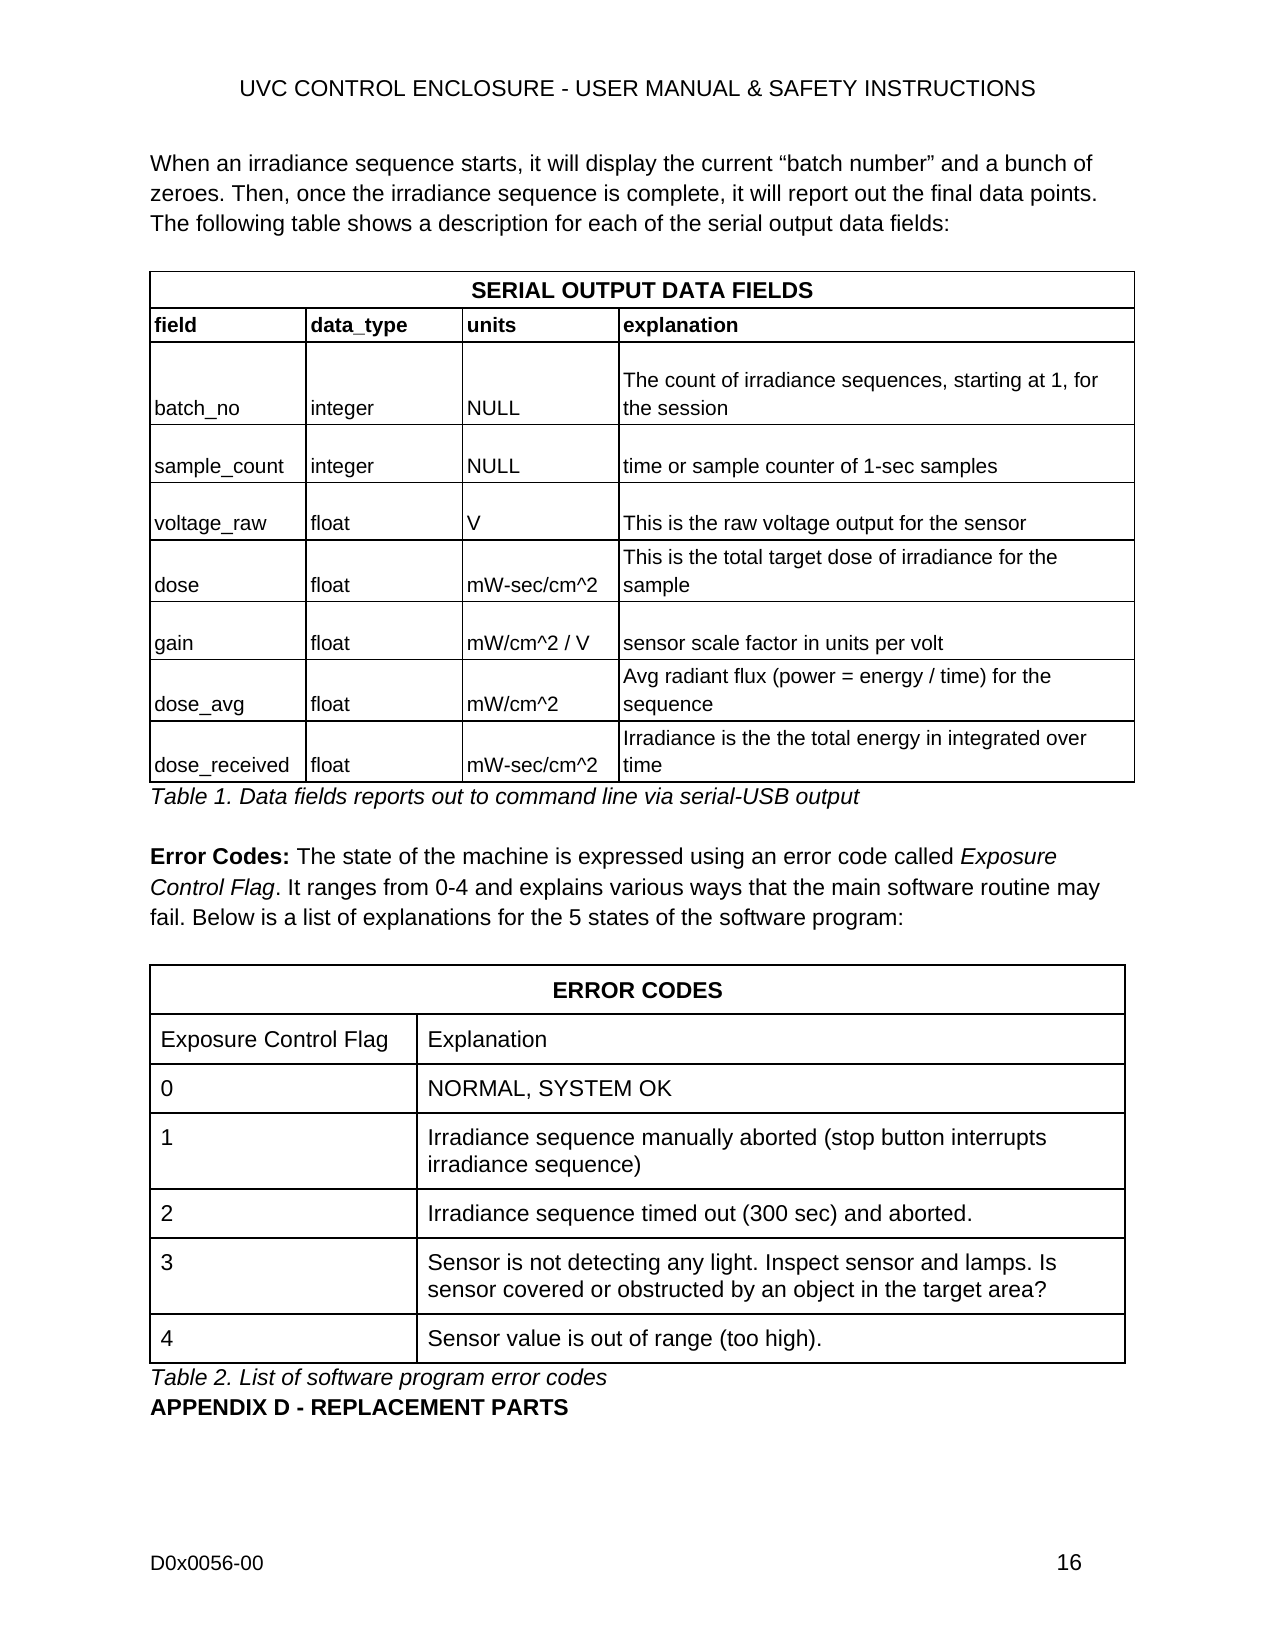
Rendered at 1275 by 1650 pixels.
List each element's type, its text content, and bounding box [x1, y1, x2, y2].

text Error Codes: The state of the machine is expressed using an error code called Exposure Control Flag. It ranges from 0-4 and explains various ways that the main software routine may fail. Below is a list of explanations for the 5 states of the software program: [150, 843, 1125, 930]
table_cell 4 [151, 1315, 416, 1362]
text APPENDIX D - REPLACEMENT PARTS [150, 1394, 1125, 1420]
table_cell V [463, 483, 618, 539]
table_cell NULL [463, 425, 618, 482]
table_cell float [307, 660, 462, 720]
table_cell Explanation [418, 1015, 1124, 1063]
table_cell float [307, 483, 462, 539]
table_cell mW/cm^2 [463, 660, 618, 720]
table_cell dose_avg [151, 660, 305, 720]
table_cell dose [151, 541, 305, 601]
table_cell Irradiance sequence timed out (300 sec) and aborted. [418, 1190, 1124, 1237]
table_cell mW-sec/cm^2 [463, 541, 618, 601]
table_cell Exposure Control Flag [151, 1015, 416, 1063]
table_cell integer [307, 425, 462, 482]
table_cell voltage_raw [151, 483, 305, 539]
table_cell mW-sec/cm^2 [463, 722, 618, 781]
table_cell Irradiance is the the total energy in integrated over time [620, 722, 1134, 781]
table_cell float [307, 722, 462, 781]
table_cell mW/cm^2 / V [463, 602, 618, 658]
table_cell This is the raw voltage output for the sensor [620, 483, 1134, 539]
table_cell batch_no [151, 343, 305, 424]
table_cell float [307, 602, 462, 658]
text Table 1. Data fields reports out to command line via serial-USB output [150, 783, 1125, 809]
table_cell Sensor is not detecting any light. Inspect sensor and lamps. Is sensor covered or obstructed by an object in the target area? [418, 1239, 1124, 1312]
table_cell field [151, 309, 305, 341]
table_cell This is the total target dose of irradiance for the sample [620, 541, 1134, 601]
table_cell sensor scale factor in units per volt [620, 602, 1134, 658]
table_cell NULL [463, 343, 618, 424]
table_header SERIAL OUTPUT DATA FIELDS [151, 272, 1134, 307]
table_cell integer [307, 343, 462, 424]
table_cell 2 [151, 1190, 416, 1237]
table_cell Avg radiant flux (power = energy / time) for the sequence [620, 660, 1134, 720]
table_cell explanation [620, 309, 1134, 341]
table_cell data_type [307, 309, 462, 341]
table_cell gain [151, 602, 305, 658]
table_cell 0 [151, 1065, 416, 1112]
table_cell time or sample counter of 1-sec samples [620, 425, 1134, 482]
table_cell float [307, 541, 462, 601]
table_cell Irradiance sequence manually aborted (stop button interrupts irradiance sequence) [418, 1114, 1124, 1187]
table_cell Sensor value is out of range (too high). [418, 1315, 1124, 1362]
table_cell sample_count [151, 425, 305, 482]
table_cell NORMAL, SYSTEM OK [418, 1065, 1124, 1112]
text Table 2. List of software program error codes [150, 1364, 1125, 1390]
table_cell units [463, 309, 618, 341]
table_cell dose_received [151, 722, 305, 781]
table_cell 3 [151, 1239, 416, 1312]
table_header ERROR CODES [151, 966, 1124, 1013]
text When an irradiance sequence starts, it will display the current “batch number” and a bunch of zeroes. Then, once the irradiance sequence is complete, it will report out the final data points. The following table shows a description for each of the serial output data fields: [150, 150, 1125, 237]
table_cell 1 [151, 1114, 416, 1187]
table_cell The count of irradiance sequences, starting at 1, for the session [620, 343, 1134, 424]
